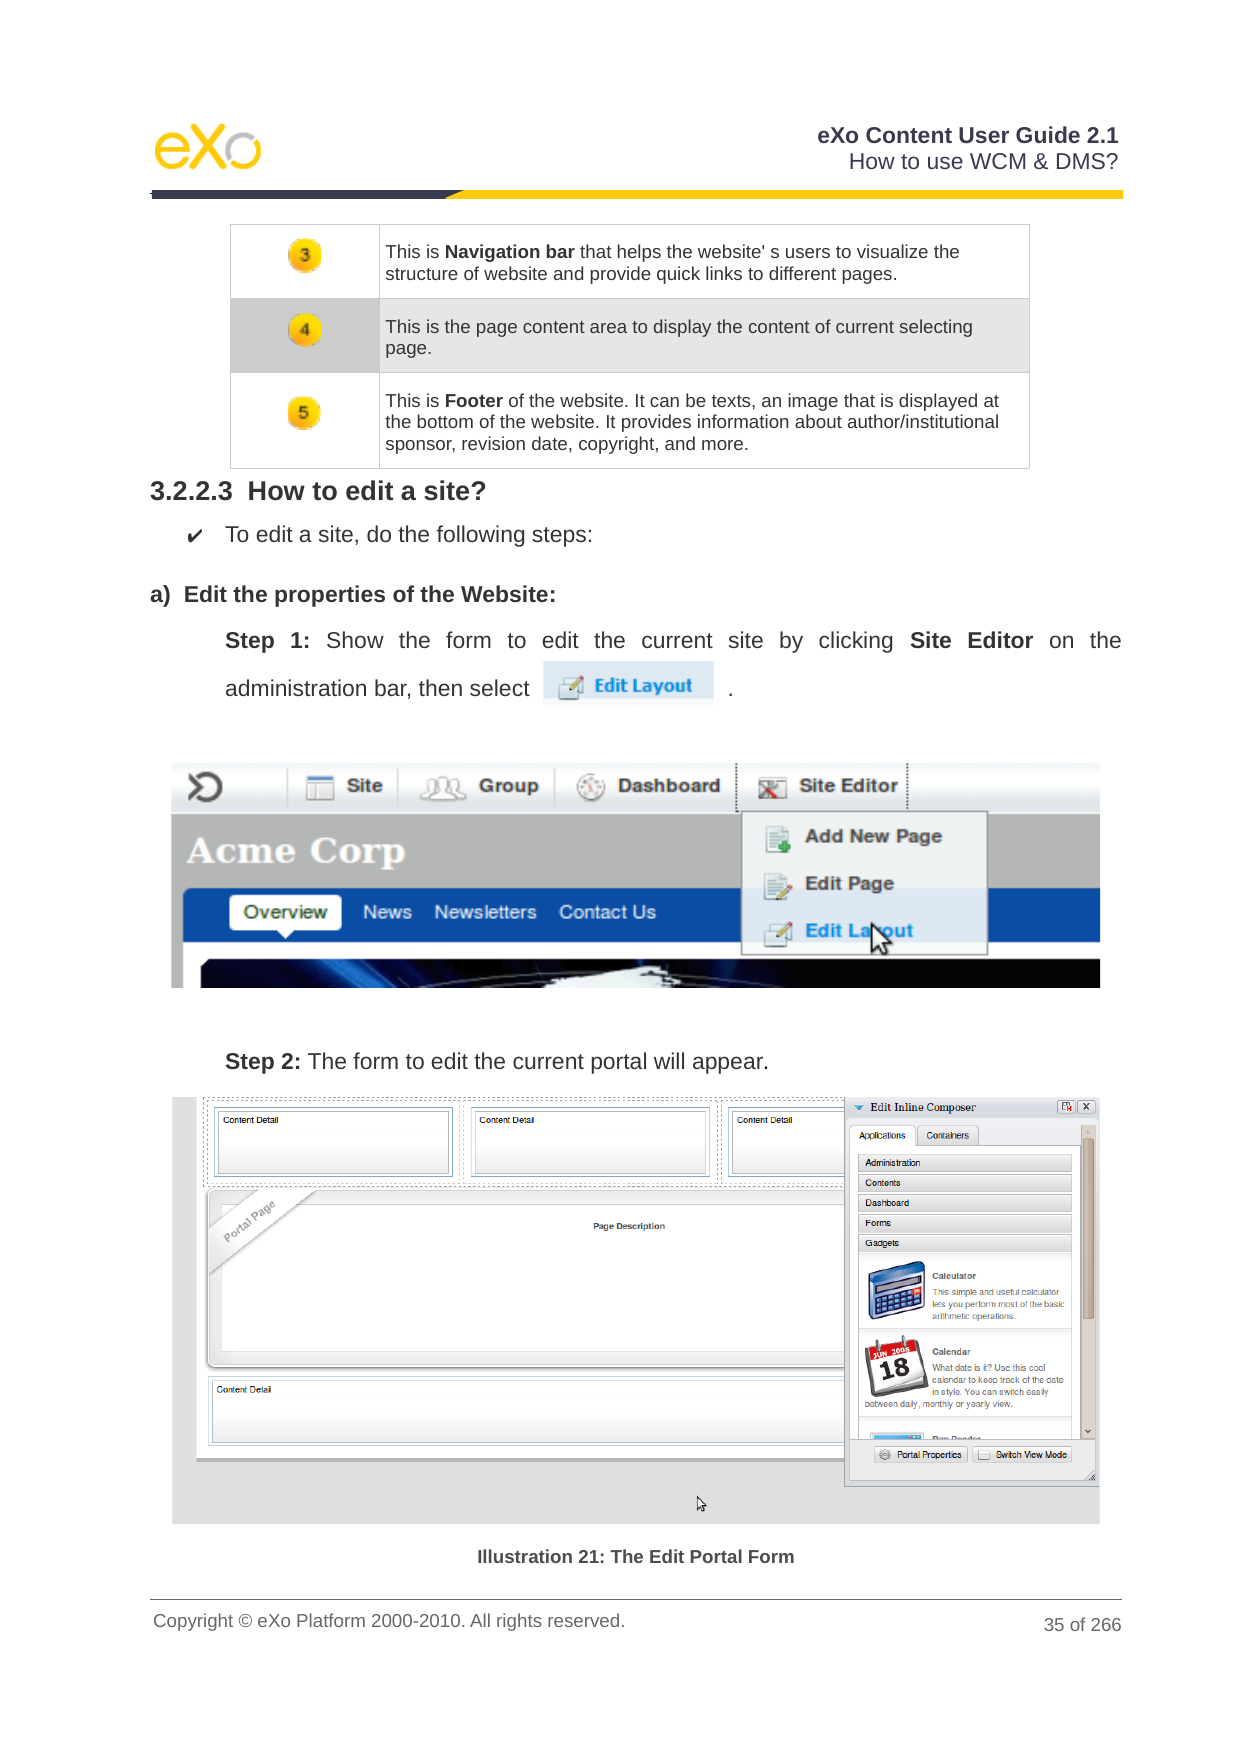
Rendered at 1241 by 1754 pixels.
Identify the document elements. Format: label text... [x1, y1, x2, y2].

subtitle How to edit a site? [150, 475, 1122, 506]
list Step 2: The form to edit the current portal will appear. [187, 1048, 1122, 1074]
picture [287, 313, 322, 347]
picture [151, 190, 1124, 199]
picture [287, 238, 322, 273]
table_cell This is Footer of the website. It can be texts, an image that is displayed at the bottom of the website. It provides information about author/institutional sponsor, revision date, copyright, and more. [380, 373, 1029, 468]
picture [543, 661, 714, 705]
table_cell This is the page content area to display the content of current selecting page. [380, 299, 1029, 372]
list Illustration 21: The Edit Portal Form [172, 1524, 1099, 1567]
list Step 1: Show the form to edit the current site by clicking Site Editor on the administration bar, then select . [187, 627, 1122, 712]
subtitle Edit the properties of the Website: [150, 580, 1122, 607]
picture [287, 396, 322, 430]
table_cell This is Navigation bar that helps the website' s users to visualize the structure of website and provide quick links to different pages. [380, 225, 1029, 298]
table_cell [231, 225, 379, 298]
picture [171, 763, 1101, 988]
list To edit a site, do the following steps: [187, 521, 1122, 548]
picture [172, 1097, 1100, 1524]
table_cell [231, 299, 379, 372]
picture [155, 123, 262, 170]
table_cell [231, 373, 379, 468]
